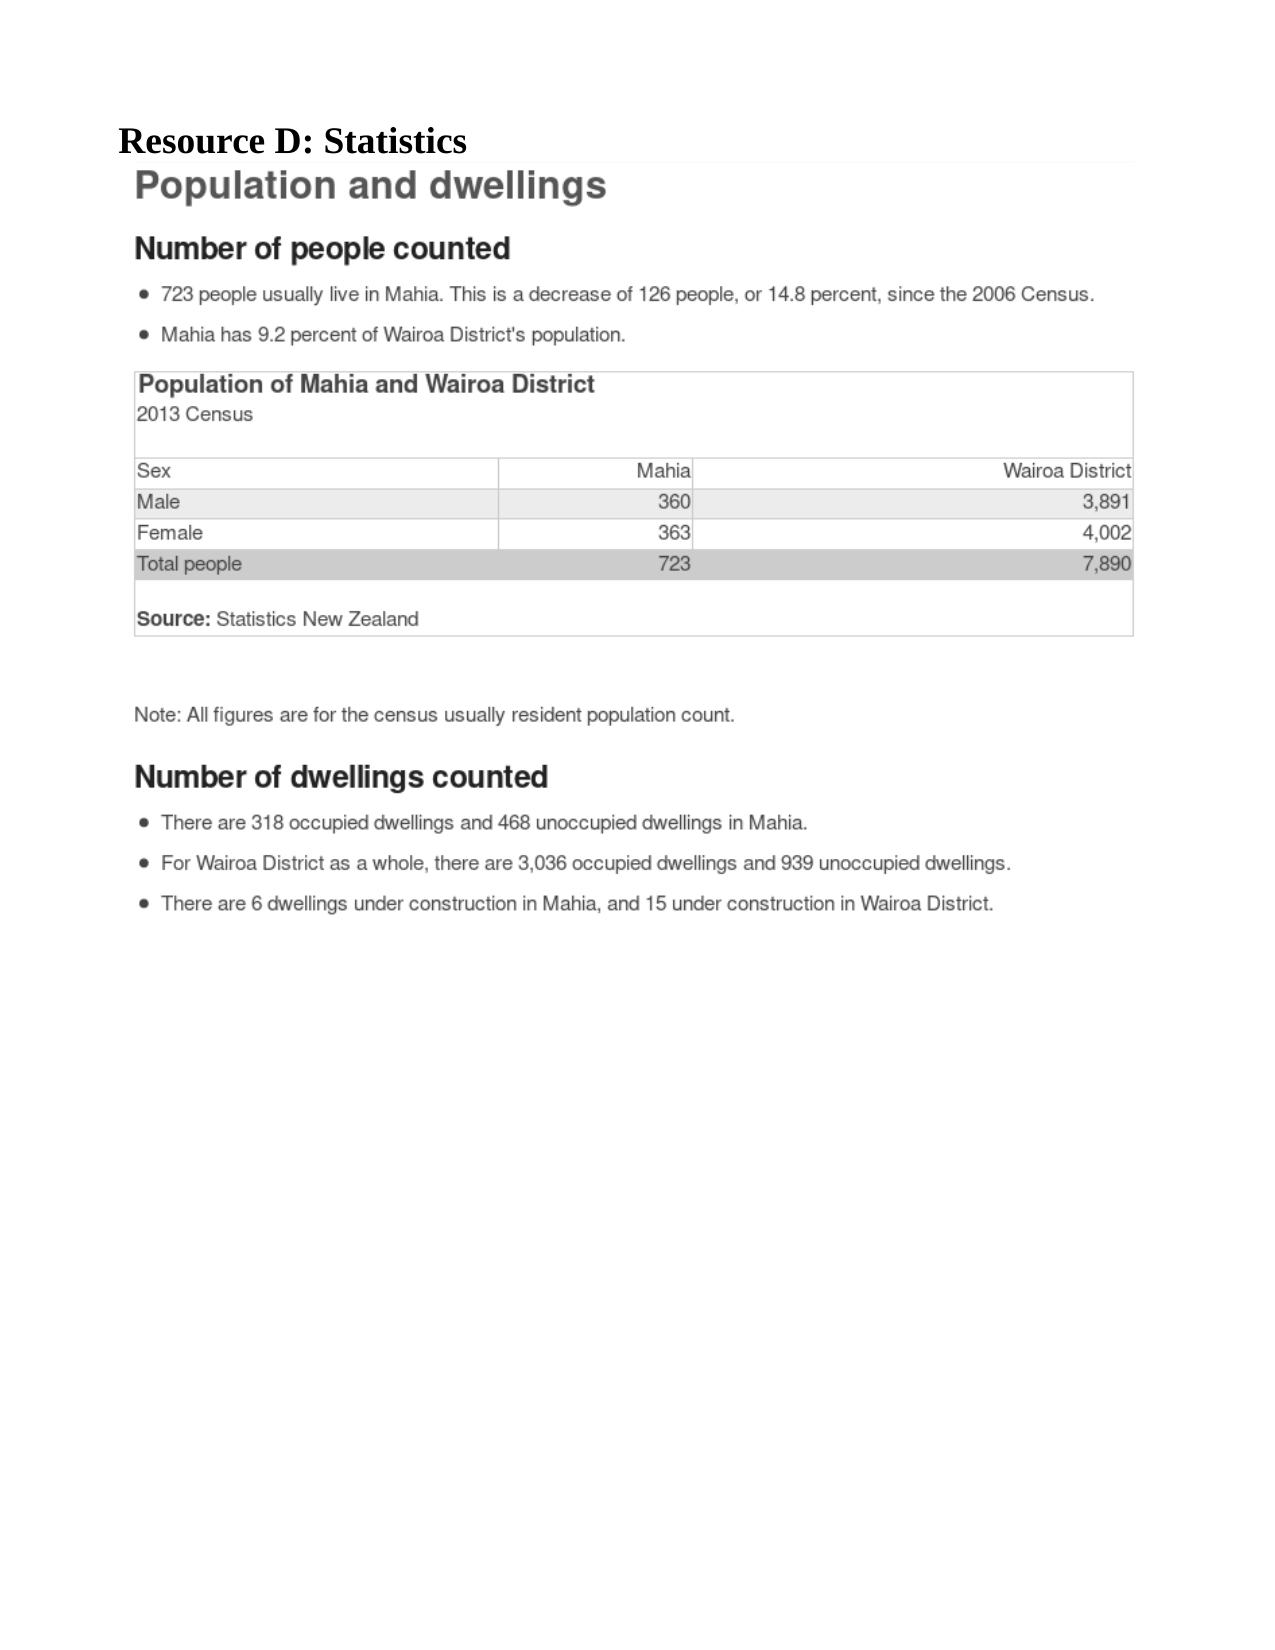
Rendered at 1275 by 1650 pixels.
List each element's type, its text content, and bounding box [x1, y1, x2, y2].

text Resource D: Statistics [118, 118, 1157, 161]
picture [118, 161, 1157, 920]
